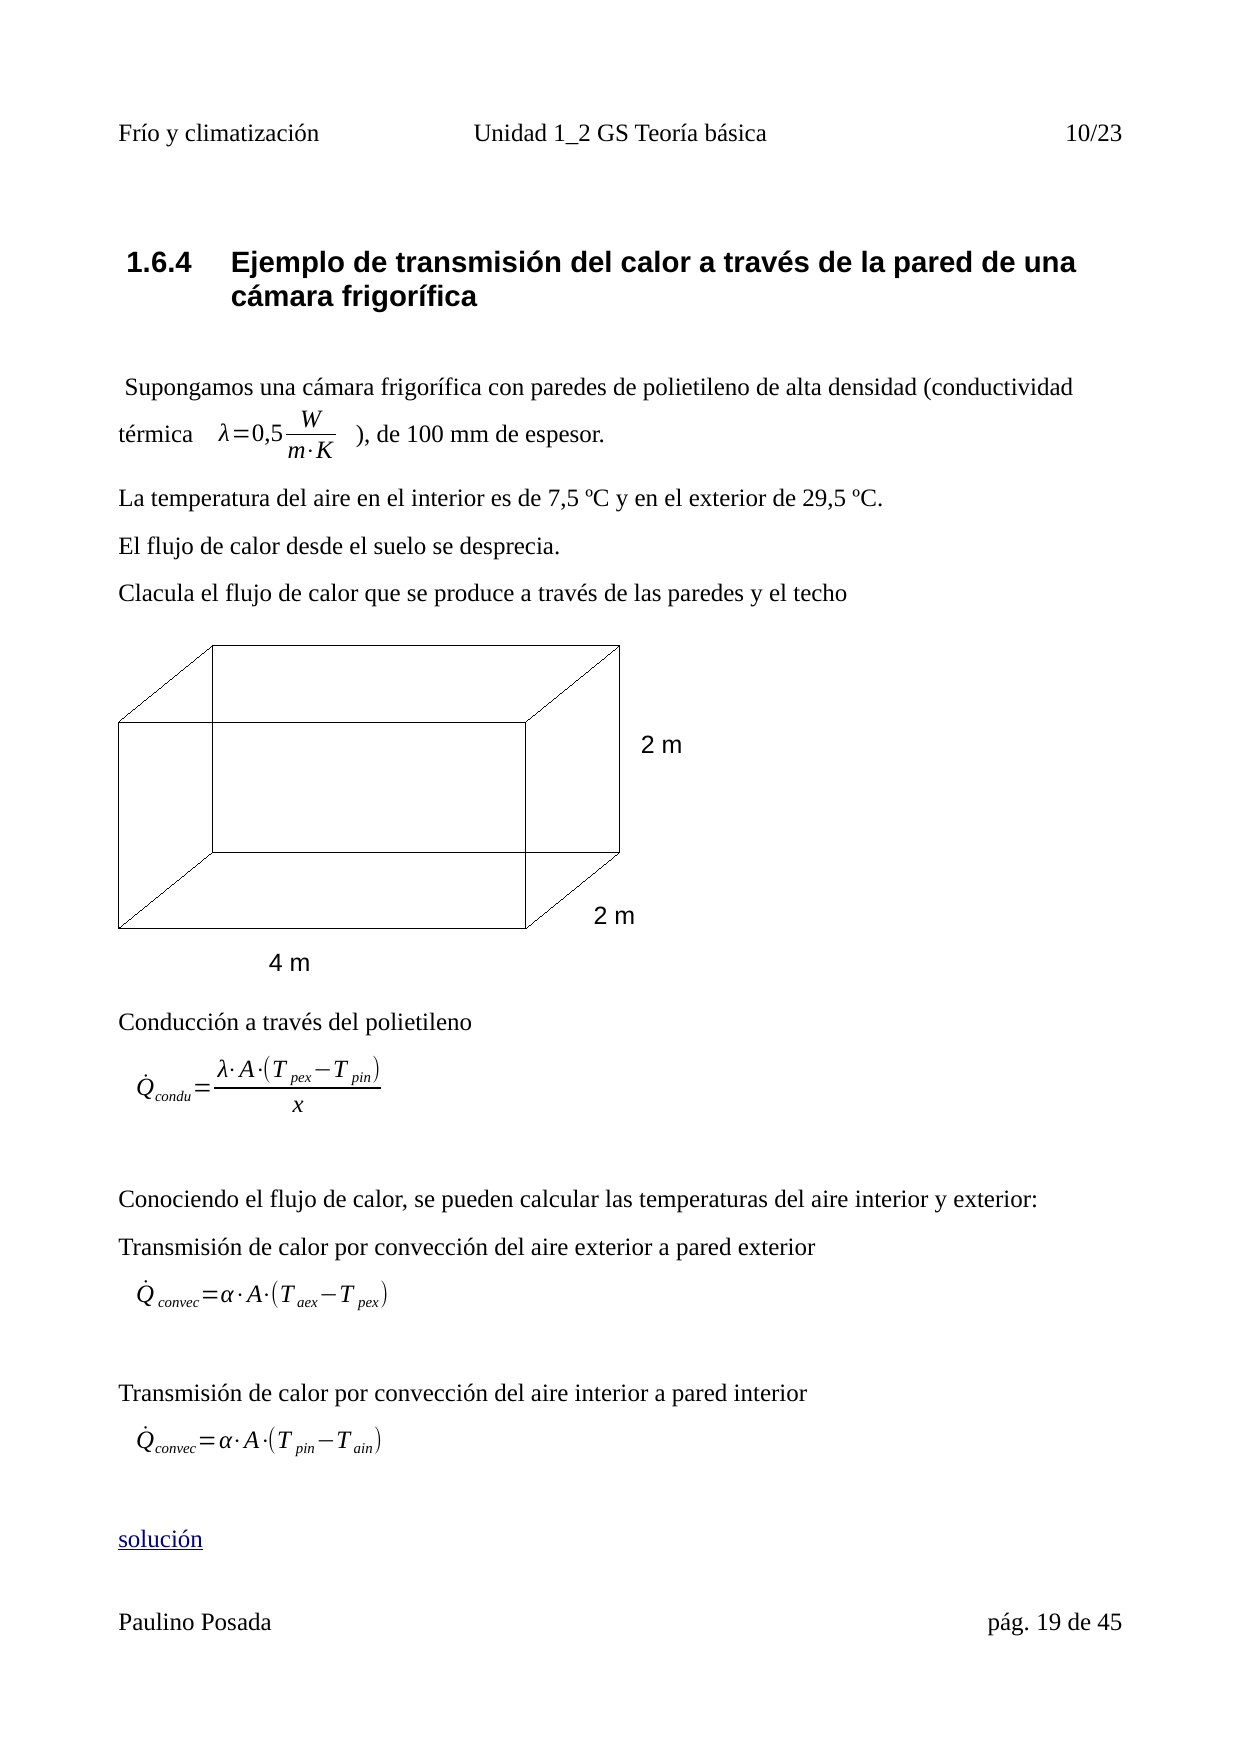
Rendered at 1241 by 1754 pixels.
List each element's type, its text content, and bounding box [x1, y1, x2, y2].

text Conducción a través del polietileno [118, 1007, 1122, 1036]
subtitle Ejemplo de transmisión del calor a través de la pared de una cámara frigorífica [118, 245, 1122, 312]
text Transmisión de calor por convección del aire exterior a pared exterior [118, 1232, 1122, 1261]
text Conociendo el flujo de calor, se pueden calcular las temperaturas del aire interior y exterior: [118, 1184, 1122, 1213]
text La temperatura del aire en el interior es de 7,5 ºC y en el exterior de 29,5 ºC. [118, 483, 1122, 512]
text solución [118, 1524, 1122, 1553]
text Clacula el flujo de calor que se produce a través de las paredes y el techo [118, 578, 1122, 607]
text El flujo de calor desde el suelo se desprecia. [118, 531, 1122, 559]
text Transmisión de calor por convección del aire interior a pared interior [118, 1378, 1122, 1407]
text Supongamos una cámara frigorífica con paredes de polietileno de alta densidad (conductividad térmica ), de 100 mm de espesor. [118, 372, 1122, 464]
